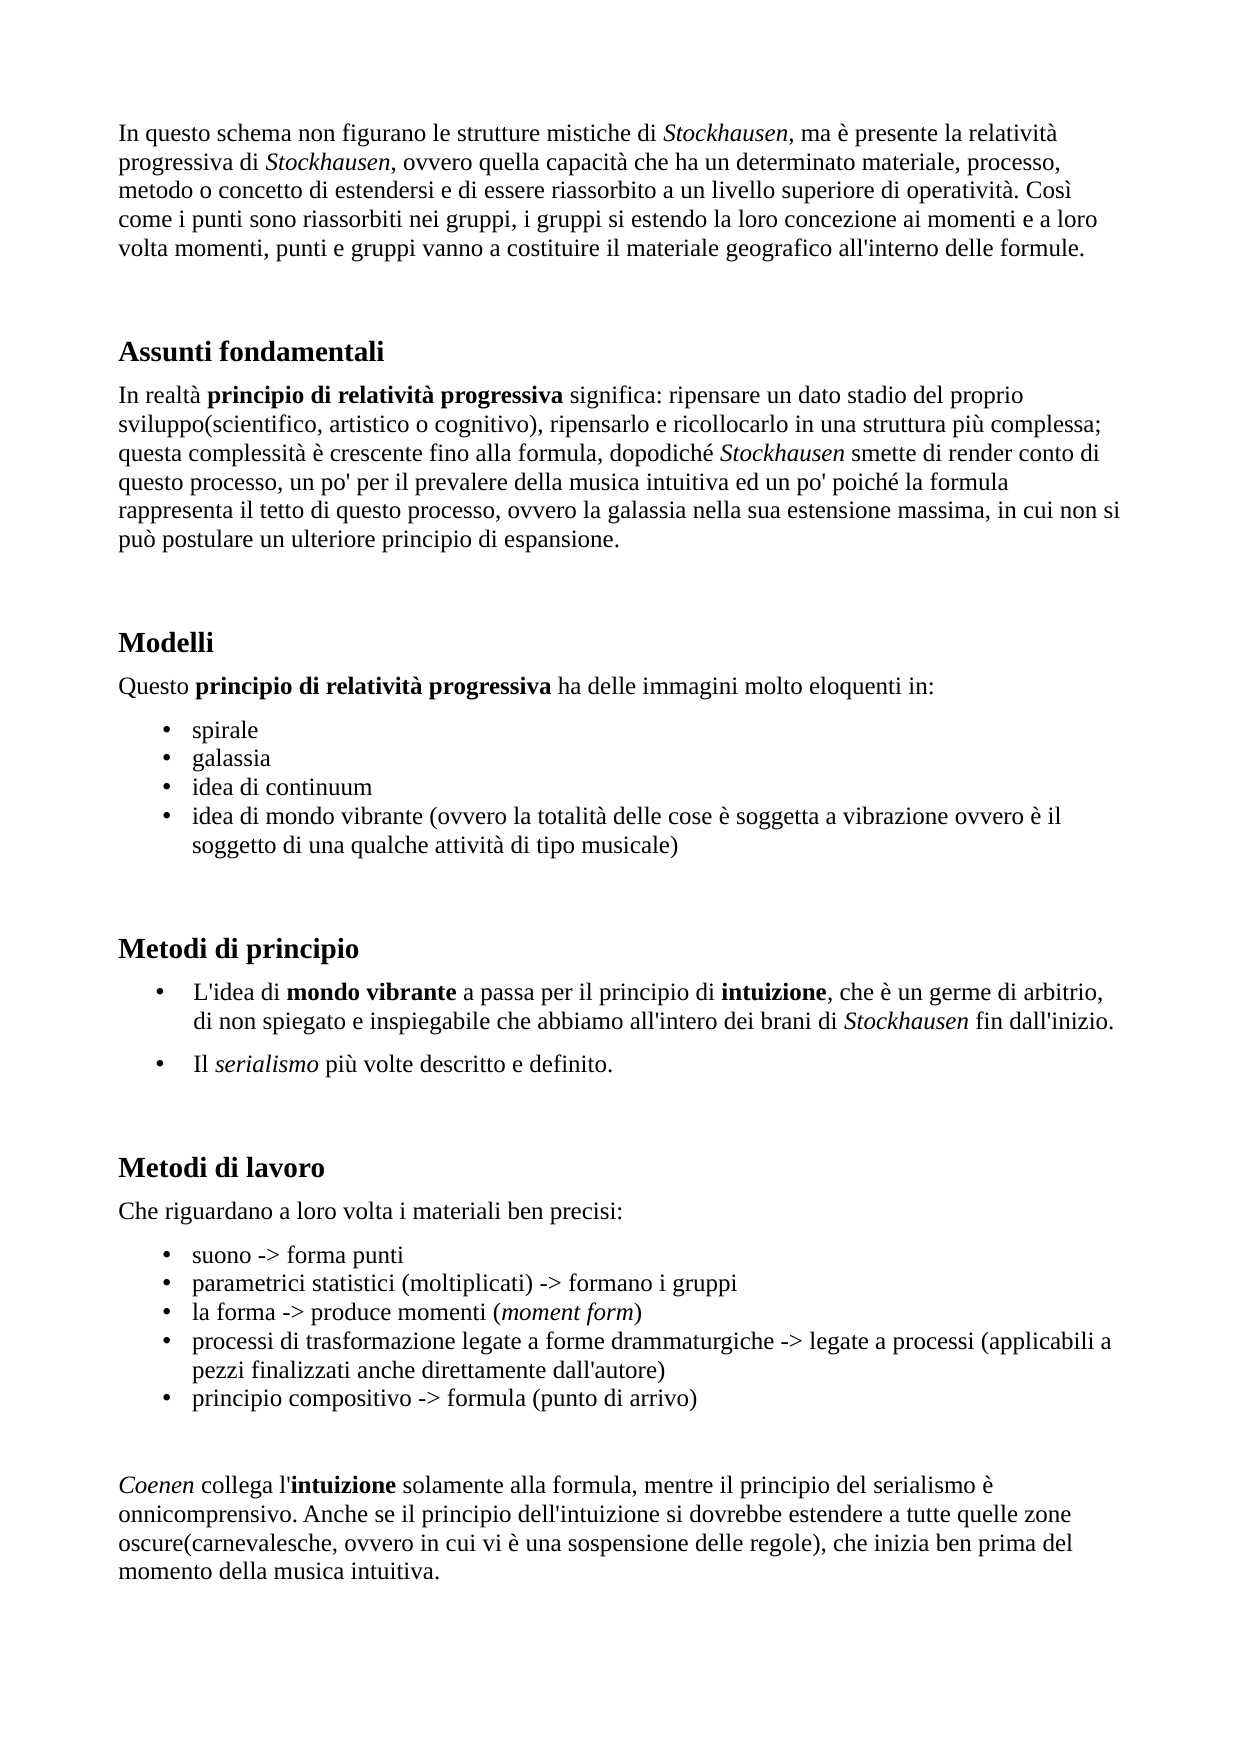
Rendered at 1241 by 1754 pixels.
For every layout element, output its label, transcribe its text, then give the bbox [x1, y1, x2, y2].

list suono -> forma punti [162, 1240, 1122, 1268]
list idea di continuum [162, 772, 1122, 801]
list idea di mondo vibrante (ovvero la totalità delle cose è soggetta a vibrazione ovvero è il soggetto di una qualche attività di tipo musicale) [162, 801, 1122, 858]
text Che riguardano a loro volta i materiali ben precisi: [118, 1196, 1122, 1225]
list processi di trasformazione legate a forme drammaturgiche -> legate a processi (applicabili a pezzi finalizzati anche direttamente dall'autore) [162, 1326, 1122, 1383]
subtitle Modelli [118, 625, 1122, 659]
text Questo principio di relatività progressiva ha delle immagini molto eloquenti in: [118, 671, 1122, 700]
list principio compositivo -> formula (punto di arrivo) [162, 1383, 1122, 1412]
list la forma -> produce momenti (moment form) [162, 1297, 1122, 1326]
list parametrici statistici (moltiplicati) -> formano i gruppi [162, 1268, 1122, 1297]
subtitle Assunti fondamentali [118, 334, 1122, 368]
subtitle Metodi di lavoro [118, 1150, 1122, 1184]
list galassia [162, 743, 1122, 772]
subtitle Metodi di principio [118, 931, 1122, 964]
list Il serialismo più volte descritto e definito. [156, 1049, 1122, 1078]
list L'idea di mondo vibrante a passa per il principio di intuizione, che è un germe di arbitrio, di non spiegato e inspiegabile che abbiamo all'intero dei brani di Stockhausen fin dall'inizio. [156, 977, 1122, 1034]
text In realtà principio di relatività progressiva significa: ripensare un dato stadio del proprio sviluppo(scientifico, artistico o cognitivo), ripensarlo e ricollocarlo in una struttura più complessa; questa complessità è crescente fino alla formula, dopodiché Stockhausen smette di render conto di questo processo, un po' per il prevalere della musica intuitiva ed un po' poiché la formula rappresenta il tetto di questo processo, ovvero la galassia nella sua estensione massima, in cui non si può postulare un ulteriore principio di espansione. [118, 380, 1122, 553]
text In questo schema non figurano le strutture mistiche di Stockhausen, ma è presente la relatività progressiva di Stockhausen, ovvero quella capacità che ha un determinato materiale, processo, metodo o concetto di estendersi e di essere riassorbito a un livello superiore di operatività. Così come i punti sono riassorbiti nei gruppi, i gruppi si estendo la loro concezione ai momenti e a loro volta momenti, punti e gruppi vanno a costituire il materiale geografico all'interno delle formule. [118, 118, 1122, 262]
text Coenen collega l'intuizione solamente alla formula, mentre il principio del serialismo è onnicomprensivo. Anche se il principio dell'intuizione si dovrebbe estendere a tutte quelle zone oscure(carnevalesche, ovvero in cui vi è una sospensione delle regole), che inizia ben prima del momento della musica intuitiva. [118, 1470, 1122, 1585]
list spirale [162, 715, 1122, 743]
